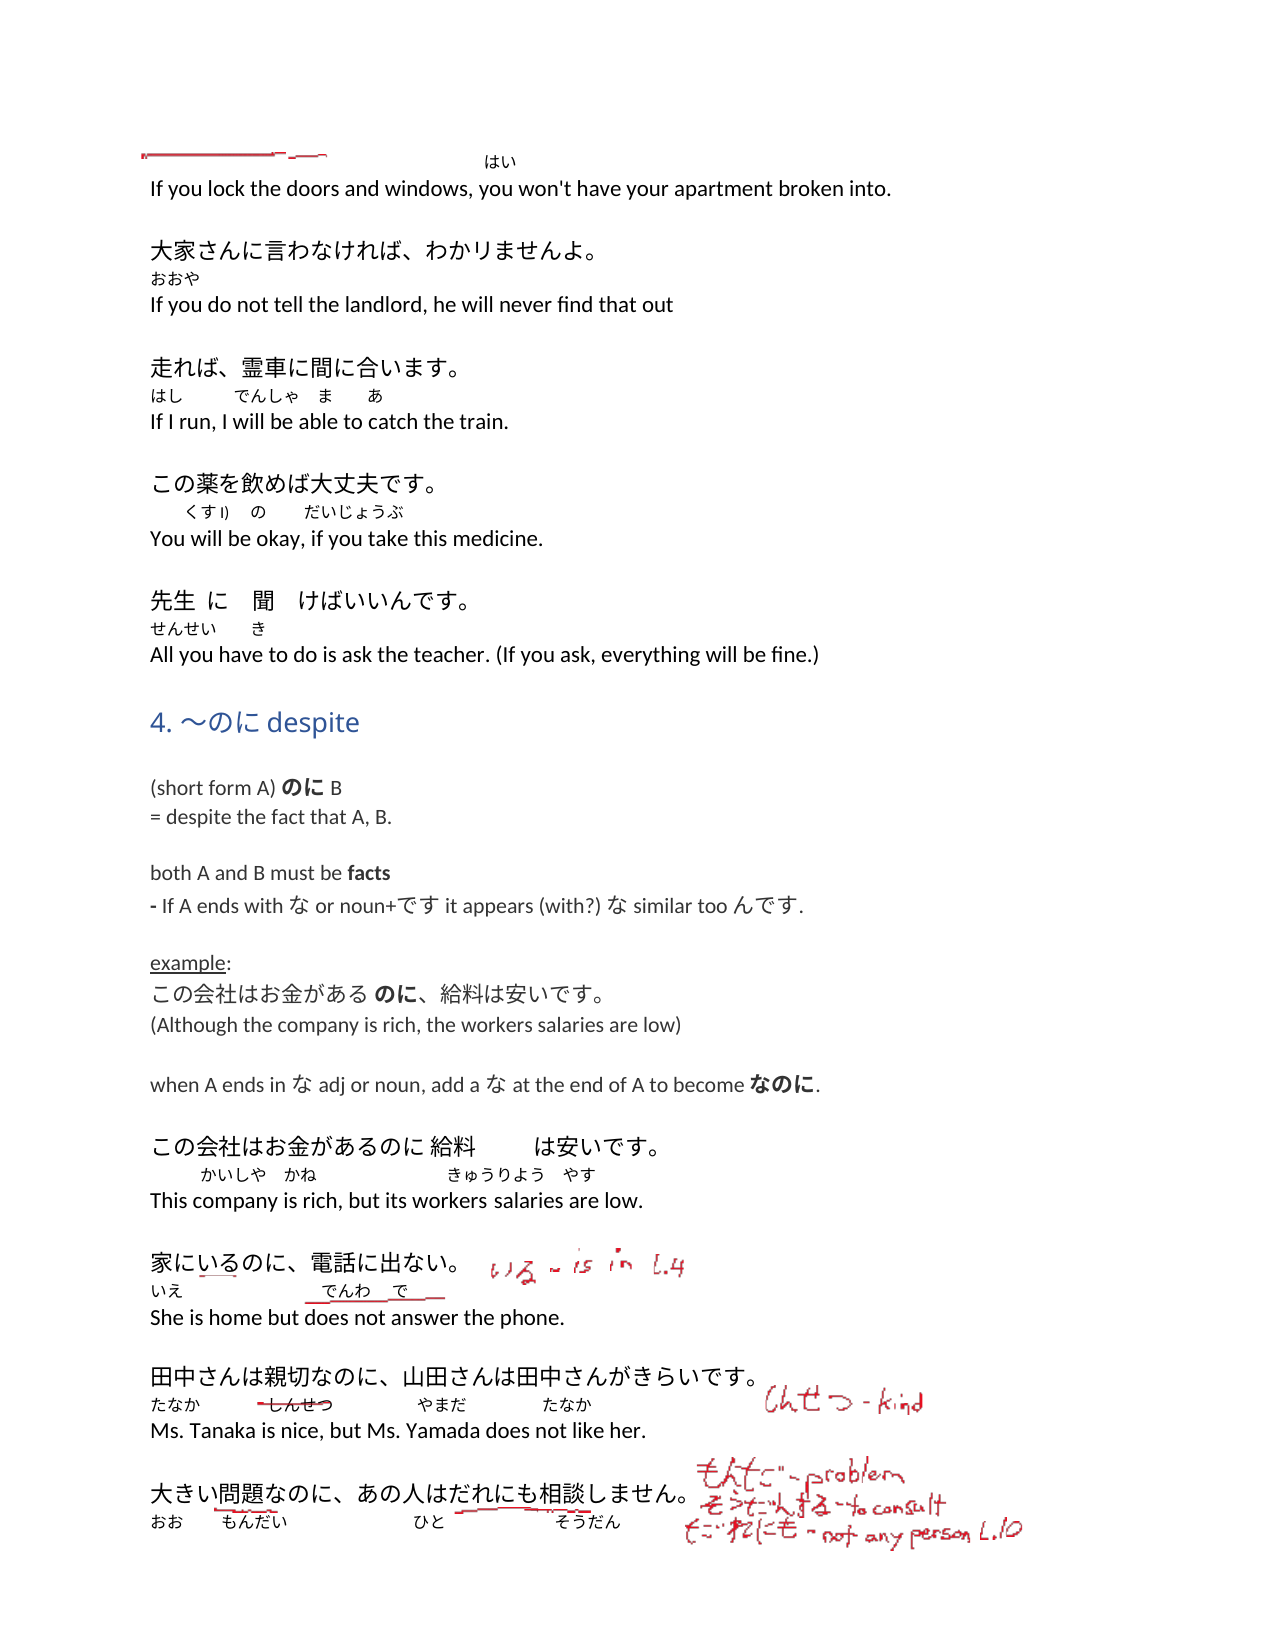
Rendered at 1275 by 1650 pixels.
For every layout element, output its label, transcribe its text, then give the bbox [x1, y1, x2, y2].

text いえ でんわ で [446, 1278, 1125, 1303]
text 家にいるのに、電話に出ない。 [150, 1245, 1125, 1278]
picture [199, 1275, 446, 1304]
picture [980, 1521, 990, 1540]
text both A and B must be facts [150, 859, 1125, 886]
text この会社はお金があるのに 給料 は安いです。 [150, 1129, 1125, 1162]
text 先生 に 聞 けばいいんです。 [150, 583, 1125, 616]
text She is home but does not answer the phone. [150, 1303, 1125, 1331]
text 大きい問題なのに、あの人はだれにも相談しません。 [331, 1475, 696, 1509]
picture [685, 1456, 971, 1551]
picture [992, 1517, 1023, 1540]
text この薬を飲めば大丈夫です。 [150, 466, 1125, 499]
text 大きい問題なのに、あの人はだれにも相談しません。 [947, 1475, 1125, 1509]
text - If A ends with な or noun+です it appears (with?) な similar too んです. [150, 888, 1125, 919]
text 田中さんは親切なのに、山田さんは田中さんがきらいです。 [150, 1359, 1125, 1392]
picture [491, 1261, 536, 1285]
text くすI) の だいじょうぶ [150, 499, 1125, 524]
text たなか しんせつ やまだ たなか [150, 1392, 1125, 1416]
text はし でんしゃ ま あ [150, 383, 1125, 407]
text If you lock the doors and windows, you won't have your apartment broken into. [150, 174, 1125, 202]
picture [610, 1248, 632, 1271]
picture [214, 1402, 331, 1513]
text 大家さんに言わなければ、わかリませんよ。 [150, 233, 1125, 266]
text when A ends in な adj or noun, add a な at the end of A to become なのに. [150, 1067, 1125, 1099]
text You will be okay, if you take this medicine. [150, 524, 1125, 552]
text 走れば、霊車に間に合います。 [150, 349, 1125, 383]
text [947, 1509, 1125, 1533]
text いえ でんわ で [150, 1278, 199, 1303]
picture [454, 1507, 591, 1514]
text Ms. Tanaka is nice, but Ms. Yamada does not like her. [331, 1416, 1125, 1444]
subtitle 4. ～のにdespite [150, 701, 1125, 740]
text せんせい き [150, 616, 1125, 640]
text All you have to do is ask the teacher. (If you ask, everything will be fine.) [150, 640, 1125, 668]
text example: [150, 949, 1125, 976]
text この会社はお金がある のに、給料は安いです。 [150, 977, 1125, 1009]
text If you do not tell the landlord, he will never find that out [150, 290, 1125, 318]
text = despite the fact that A, B. [150, 803, 1125, 830]
picture [574, 1248, 594, 1273]
text (Although the company is rich, the workers salaries are low) [150, 1011, 1125, 1037]
text おお もんだい ひと そうだん [150, 1509, 696, 1533]
text Ms. Tanaka is nice, but Ms. Yamada does not like her. [150, 1416, 214, 1444]
picture [550, 1268, 561, 1272]
text If I run, I will be able to catch the train. [150, 407, 1125, 435]
text はい [150, 149, 1125, 174]
picture [141, 152, 286, 159]
picture [765, 1385, 923, 1415]
text おおや [150, 266, 1125, 290]
picture [288, 154, 328, 159]
text 大きい問題なのに、あの人はだれにも相談しません。 [150, 1475, 214, 1509]
picture [653, 1254, 684, 1279]
text This company is rich, but its workers salaries are low. [150, 1186, 1125, 1214]
text かいしや かね きゅうりよう やす [150, 1162, 1125, 1186]
text (short form A) のに B [150, 770, 1125, 802]
